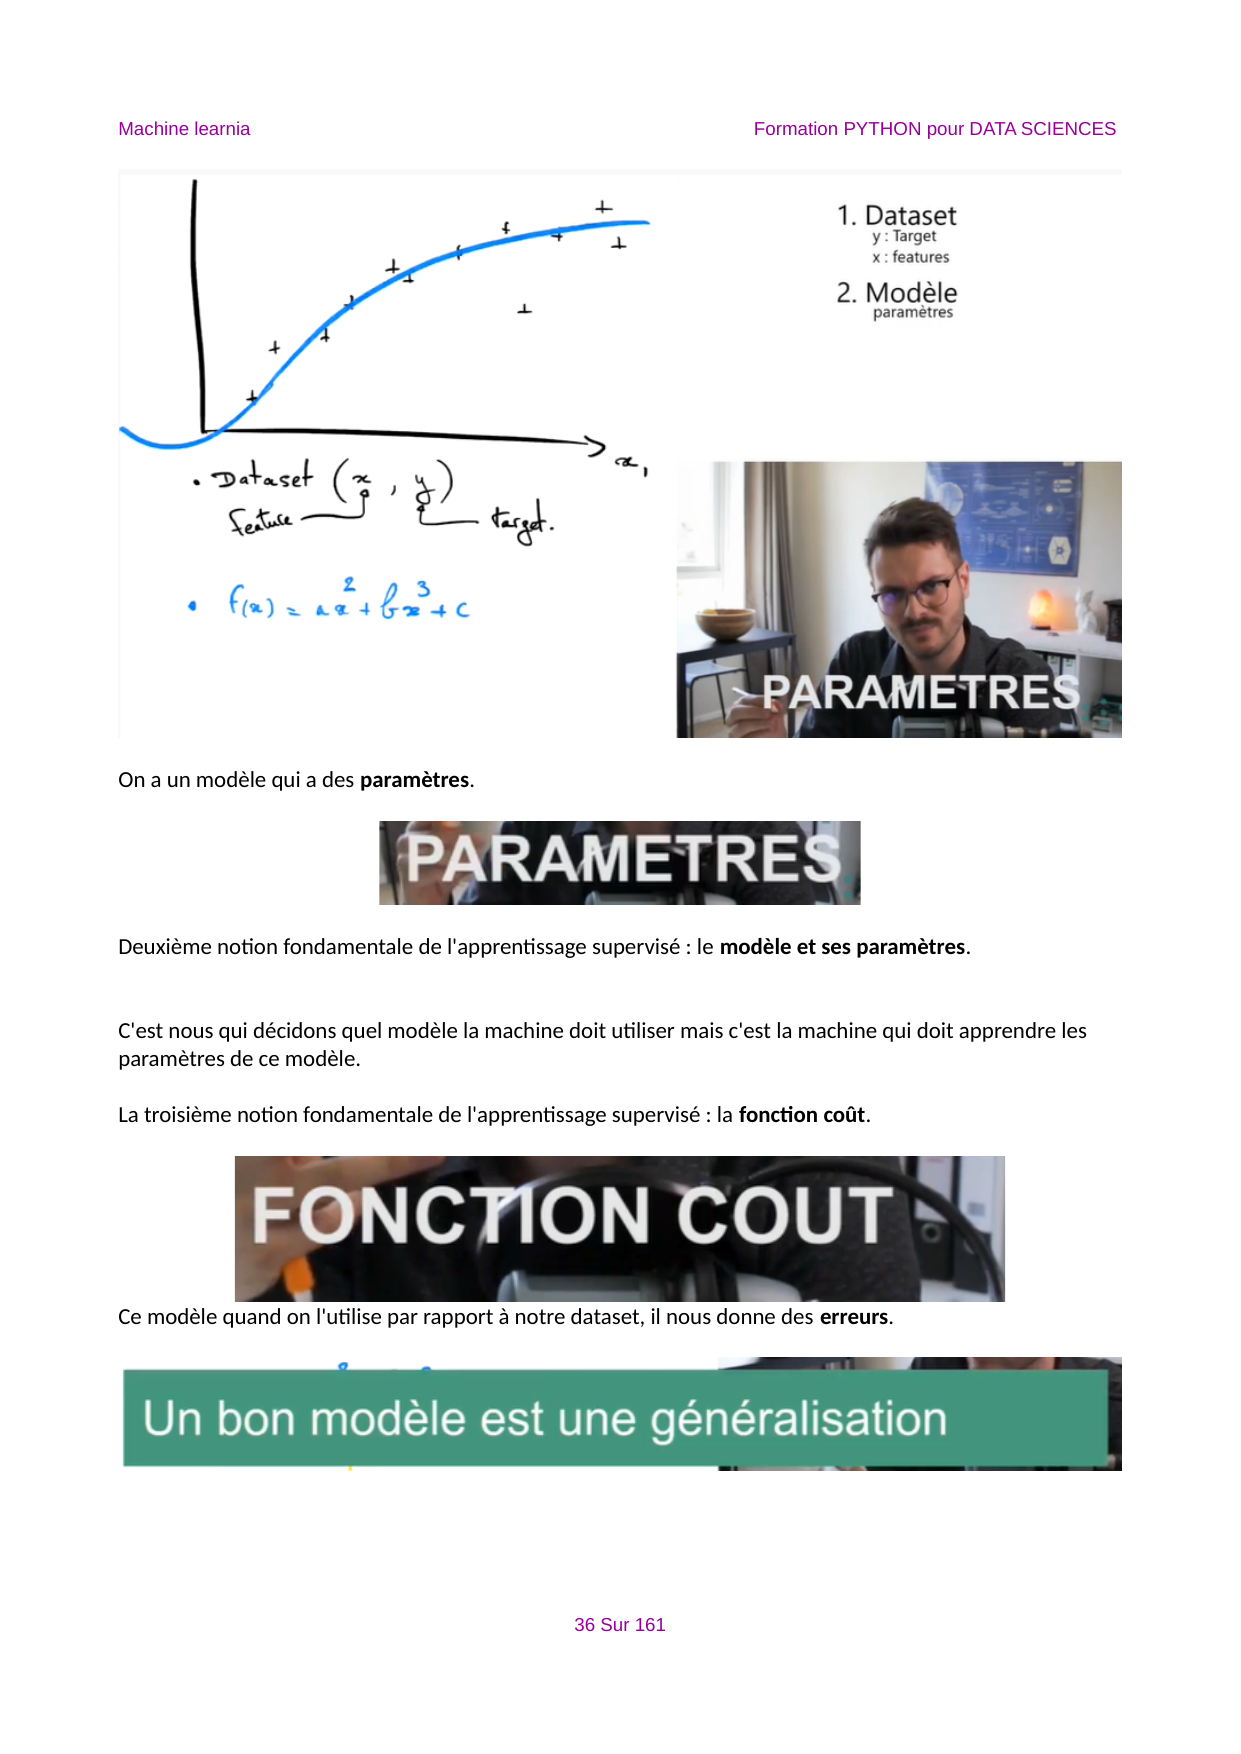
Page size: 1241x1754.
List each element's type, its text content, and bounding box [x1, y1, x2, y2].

picture [234, 1156, 1006, 1302]
picture [379, 821, 861, 905]
text Deuxième notion fondamentale de l'apprentissage supervisé : le modèle et ses paramètres. [118, 932, 1122, 960]
picture [118, 1357, 1122, 1471]
text C'est nous qui décidons quel modèle la machine doit utiliser mais c'est la machine qui doit apprendre les paramètres de ce modèle. [118, 1016, 1122, 1072]
text Ce modèle quand on l'utilise par rapport à notre dataset, il nous donne des erreurs. [118, 1196, 1122, 1330]
text On a un modèle qui a des paramètres. [118, 765, 1122, 793]
picture [118, 169, 1122, 738]
text La troisième notion fondamentale de l'apprentissage supervisé : la fonction coût. [118, 1100, 1122, 1128]
